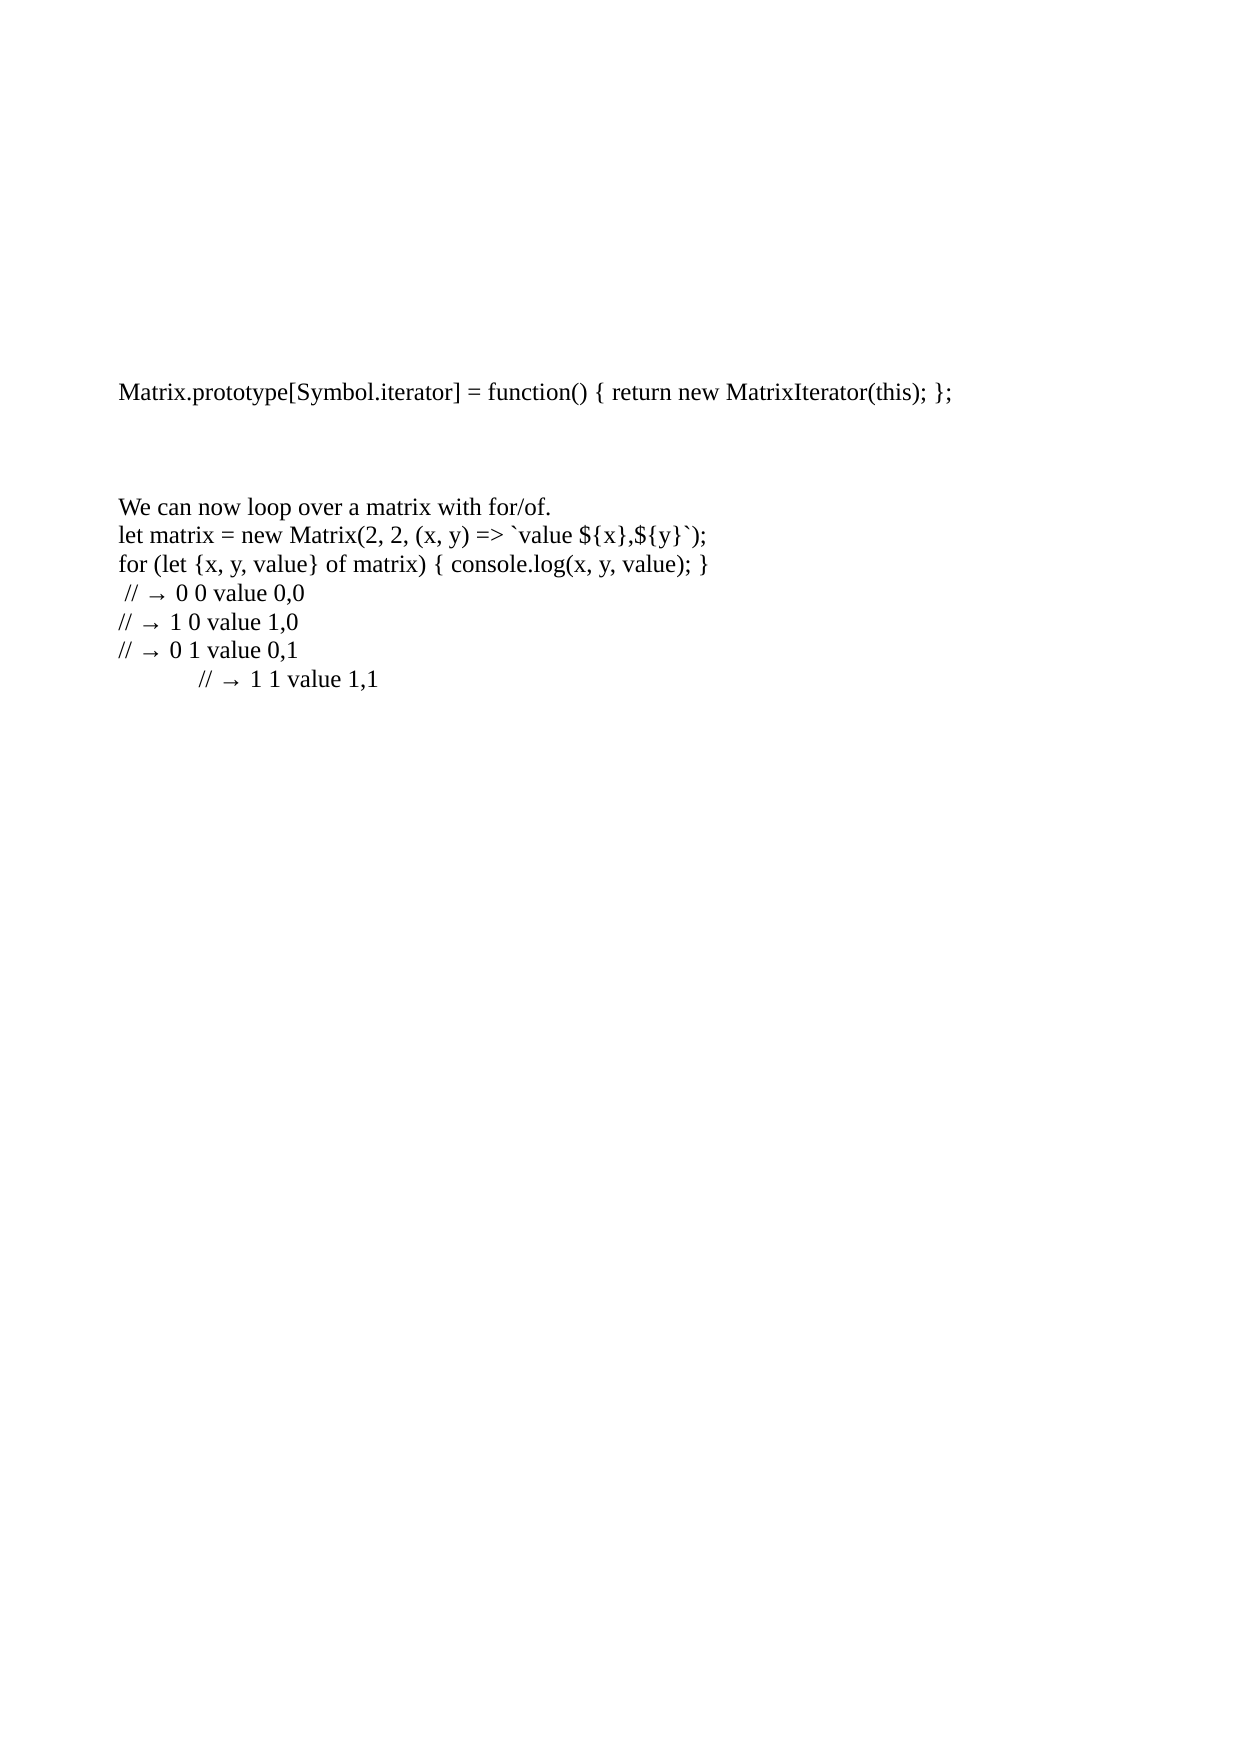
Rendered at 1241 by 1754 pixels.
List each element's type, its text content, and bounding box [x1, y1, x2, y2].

text for (let {x, y, value} of matrix) { console.log(x, y, value); } [118, 549, 1122, 578]
text We can now loop over a matrix with for/of. [118, 492, 1122, 521]
text // → 1 0 value 1,0 [118, 607, 1122, 636]
text Matrix.prototype[Symbol.iterator] = function() { return new MatrixIterator(this); }; [118, 377, 1122, 406]
text // → 0 1 value 0,1 [118, 636, 1122, 664]
text // → 0 0 value 0,0 [118, 578, 1122, 607]
text let matrix = new Matrix(2, 2, (x, y) => `value ${x},${y}`); [118, 521, 1122, 549]
text // → 1 1 value 1,1 [118, 664, 1122, 693]
